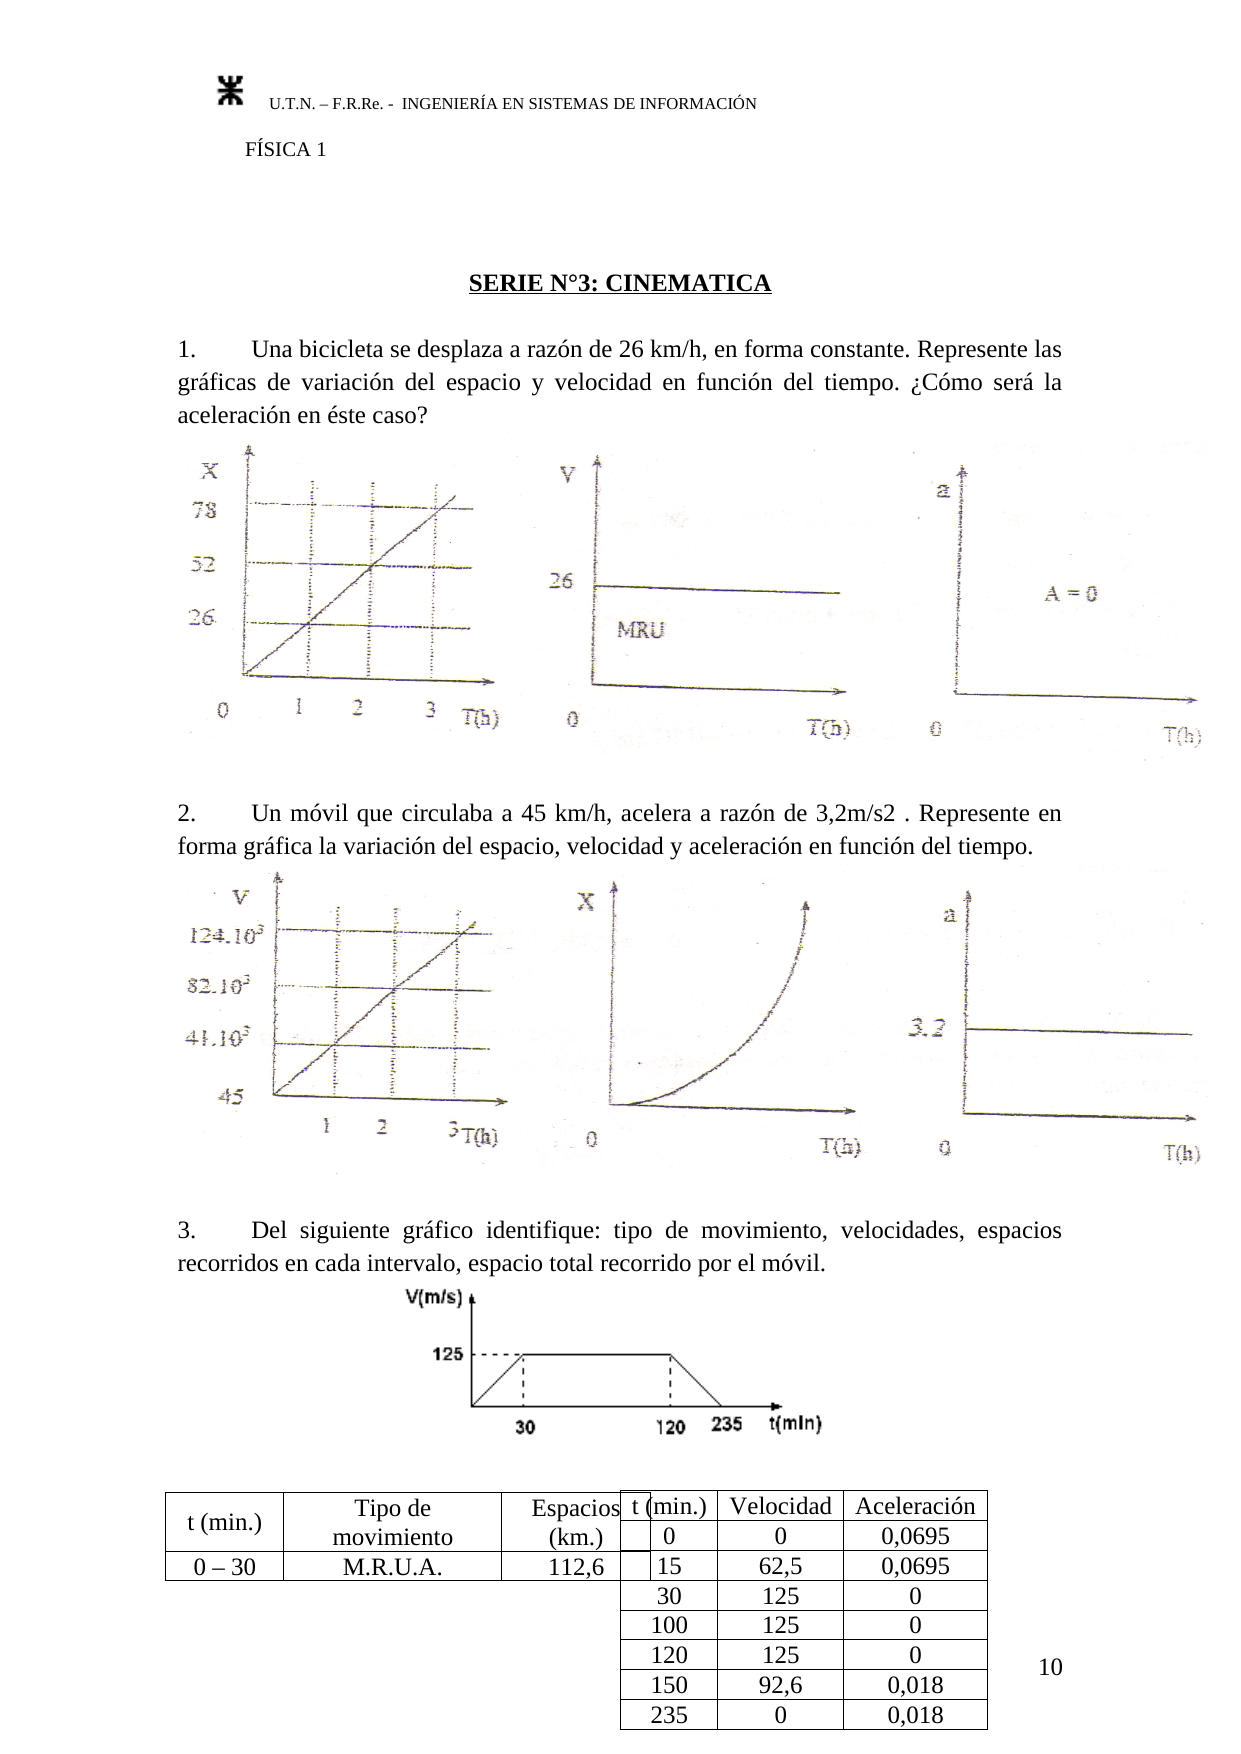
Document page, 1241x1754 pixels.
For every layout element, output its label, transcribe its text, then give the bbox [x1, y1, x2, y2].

table_cell 125 [718, 1640, 843, 1669]
table_cell 15 [621, 1551, 717, 1580]
table_cell 0 [718, 1700, 843, 1729]
table_cell M.R.U.A. [284, 1552, 501, 1580]
table_cell 120 [621, 1640, 717, 1669]
table_cell 0 [844, 1581, 987, 1609]
text 2. Un móvil que circulaba a 45 km/h, acelera a razón de 3,2m/s2 . Represente en forma gráfica la variación del espacio, velocidad y aceleración en función del tiempo. [177, 798, 1063, 860]
table_header Tipo de movimiento [284, 1493, 501, 1551]
picture [177, 433, 1211, 761]
table_cell 112,6 [502, 1552, 620, 1580]
table_cell 125 [718, 1611, 843, 1639]
text 1. Una bicicleta se desplaza a razón de 26 km/h, en forma constante. Represente las gráficas de variación del espacio y velocidad en función del tiempo. ¿Cómo será la aceleración en éste caso? [177, 334, 1063, 429]
table_cell 0,0695 [844, 1551, 987, 1580]
table_header Espacios (km.) [502, 1493, 620, 1551]
table_cell 0,018 [844, 1670, 987, 1699]
text 3. Del siguiente gráfico identifique: tipo de movimiento, velocidades, espacios recorridos en cada intervalo, espacio total recorrido por el móvil. [177, 1215, 1063, 1277]
table_cell 125 [718, 1581, 843, 1609]
picture [177, 864, 1211, 1178]
table_cell 235 [621, 1700, 717, 1729]
text SERIE N°3: CINEMATICA [177, 268, 1063, 297]
table_cell 0 [621, 1521, 717, 1550]
table_header t (min.) [621, 1491, 717, 1520]
table_cell 0 [718, 1521, 843, 1550]
table_cell 0,018 [844, 1700, 987, 1729]
table_header Velocidad [718, 1491, 843, 1520]
table_cell 62,5 [718, 1551, 843, 1580]
table_cell 100 [621, 1611, 717, 1639]
table_cell 0 [844, 1611, 987, 1639]
table_header t (min.) [166, 1493, 283, 1551]
table_cell 30 [621, 1581, 717, 1609]
table_cell 0 [844, 1640, 987, 1669]
table_cell 0,0695 [844, 1521, 987, 1550]
table_cell 150 [621, 1670, 717, 1699]
table_cell 0 – 30 [166, 1552, 283, 1580]
table_header Aceleración [844, 1491, 987, 1520]
table_cell 92,6 [718, 1670, 843, 1699]
